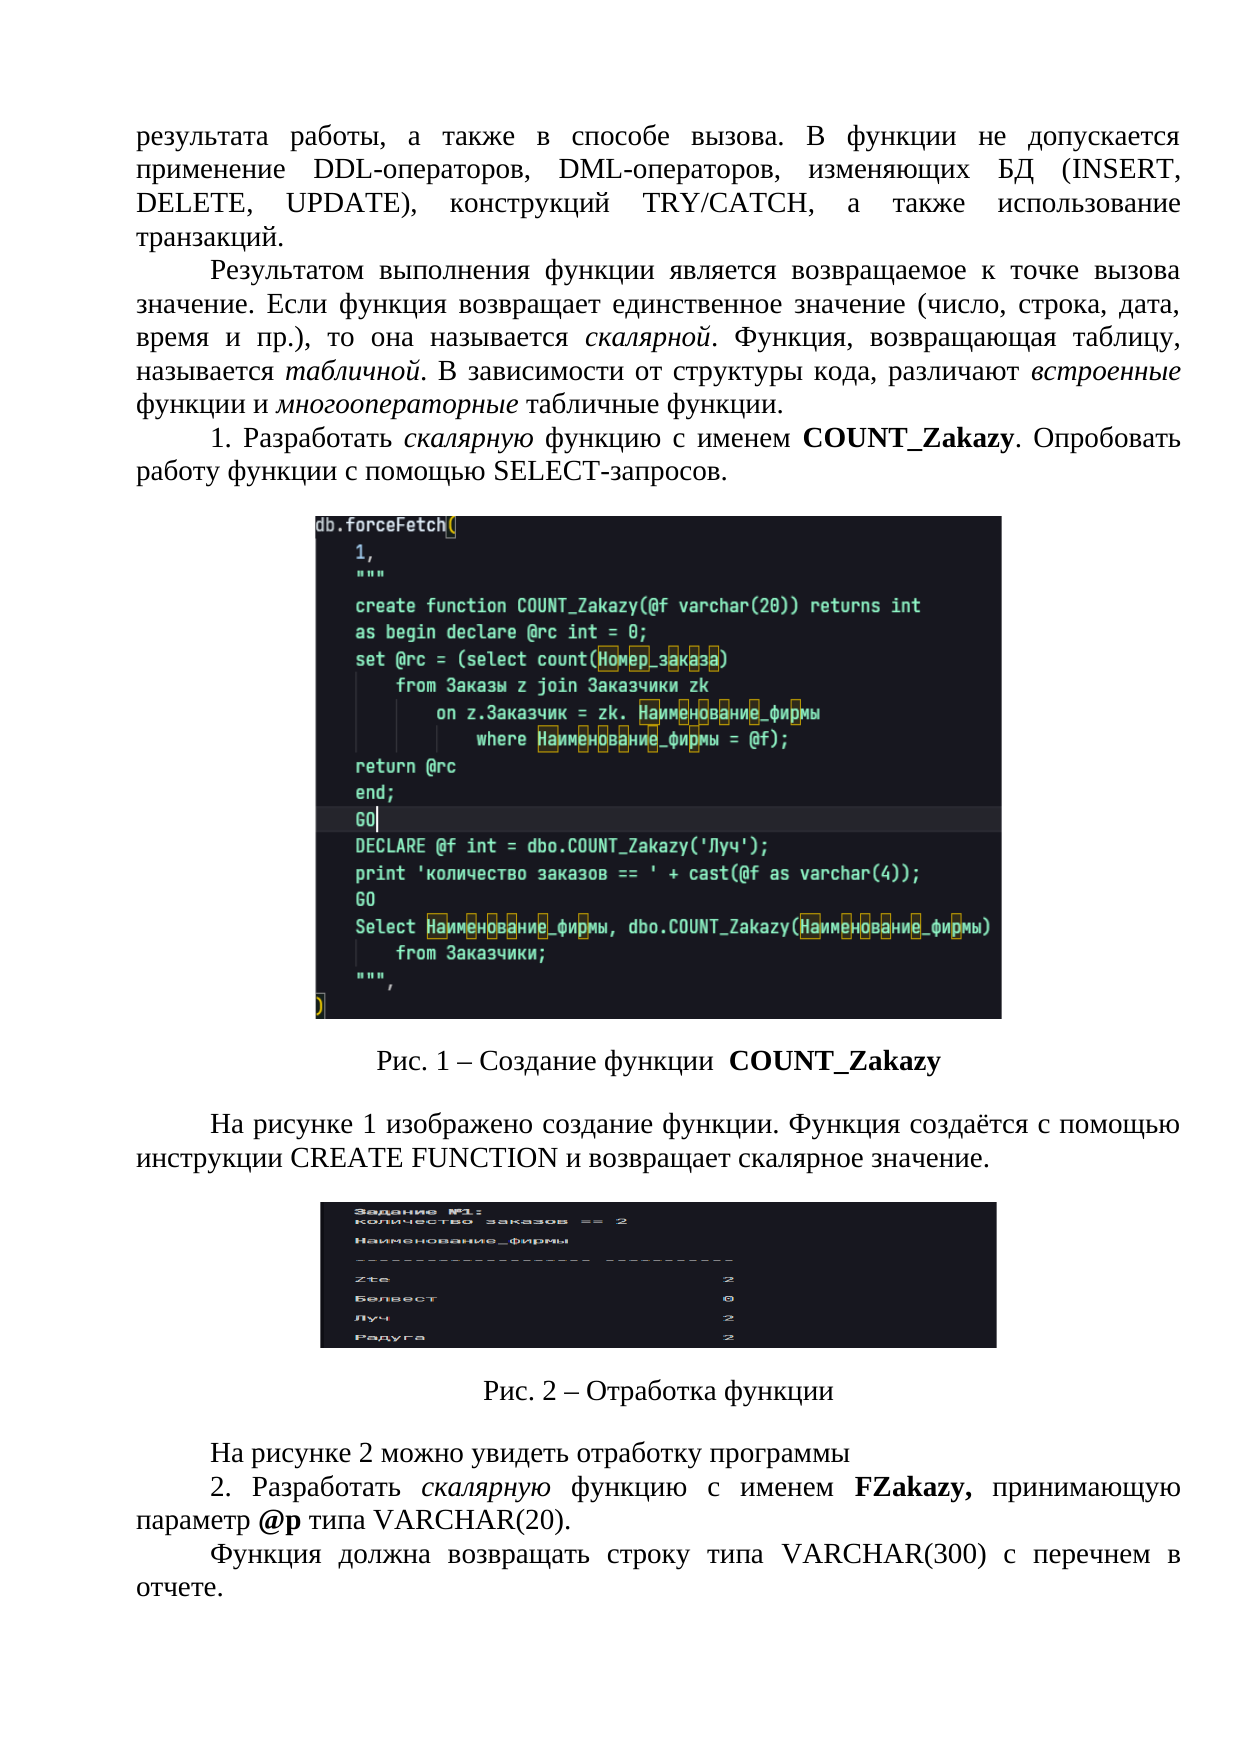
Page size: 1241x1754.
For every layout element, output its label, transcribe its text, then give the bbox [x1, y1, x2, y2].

text 1. Разработать скалярную функцию с именем COUNT_Zakazy. Опробовать работу функции с помощью SELECT-запросов. [136, 420, 1181, 487]
text На рисунке 1 изображено создание функции. Функция создаётся с помощью инструкции CREATE FUNCTION и возвращает скалярное значение. [136, 1106, 1181, 1173]
text Результатом выполнения функции является возвращаемое к точке вызова значение. Если функция возвращает единственное значение (число, строка, дата, время и пр.), то она называется скалярной. Функция, возвращающая таблицу, называется табличной. В зависимости от структуры кода, различают встроенные функции и многооператорные табличные функции. [136, 252, 1181, 420]
text Рис. 2 – Отработка функции [136, 1373, 1181, 1406]
text результата работы, а также в способе вызова. В функции не допускается применение DDL-операторов, DML-операторов, изменяющих БД (INSERT, DELETE, UPDATE), конструкций TRY/CATCH, а также использование транзакций. [136, 118, 1181, 252]
picture [320, 1202, 997, 1348]
text Рис. 1 – Создание функции COUNT_Zakazy [136, 1043, 1181, 1077]
text 2. Разработать скалярную функцию с именем FZakazy, принимающую параметр @p типа VARCHAR(20). [136, 1469, 1181, 1536]
picture [315, 516, 1002, 1019]
text На рисунке 2 можно увидеть отработку программы [136, 1435, 1181, 1469]
text Функция должна возвращать строку типа VARCHAR(300) с перечнем в отчете. [136, 1536, 1181, 1603]
